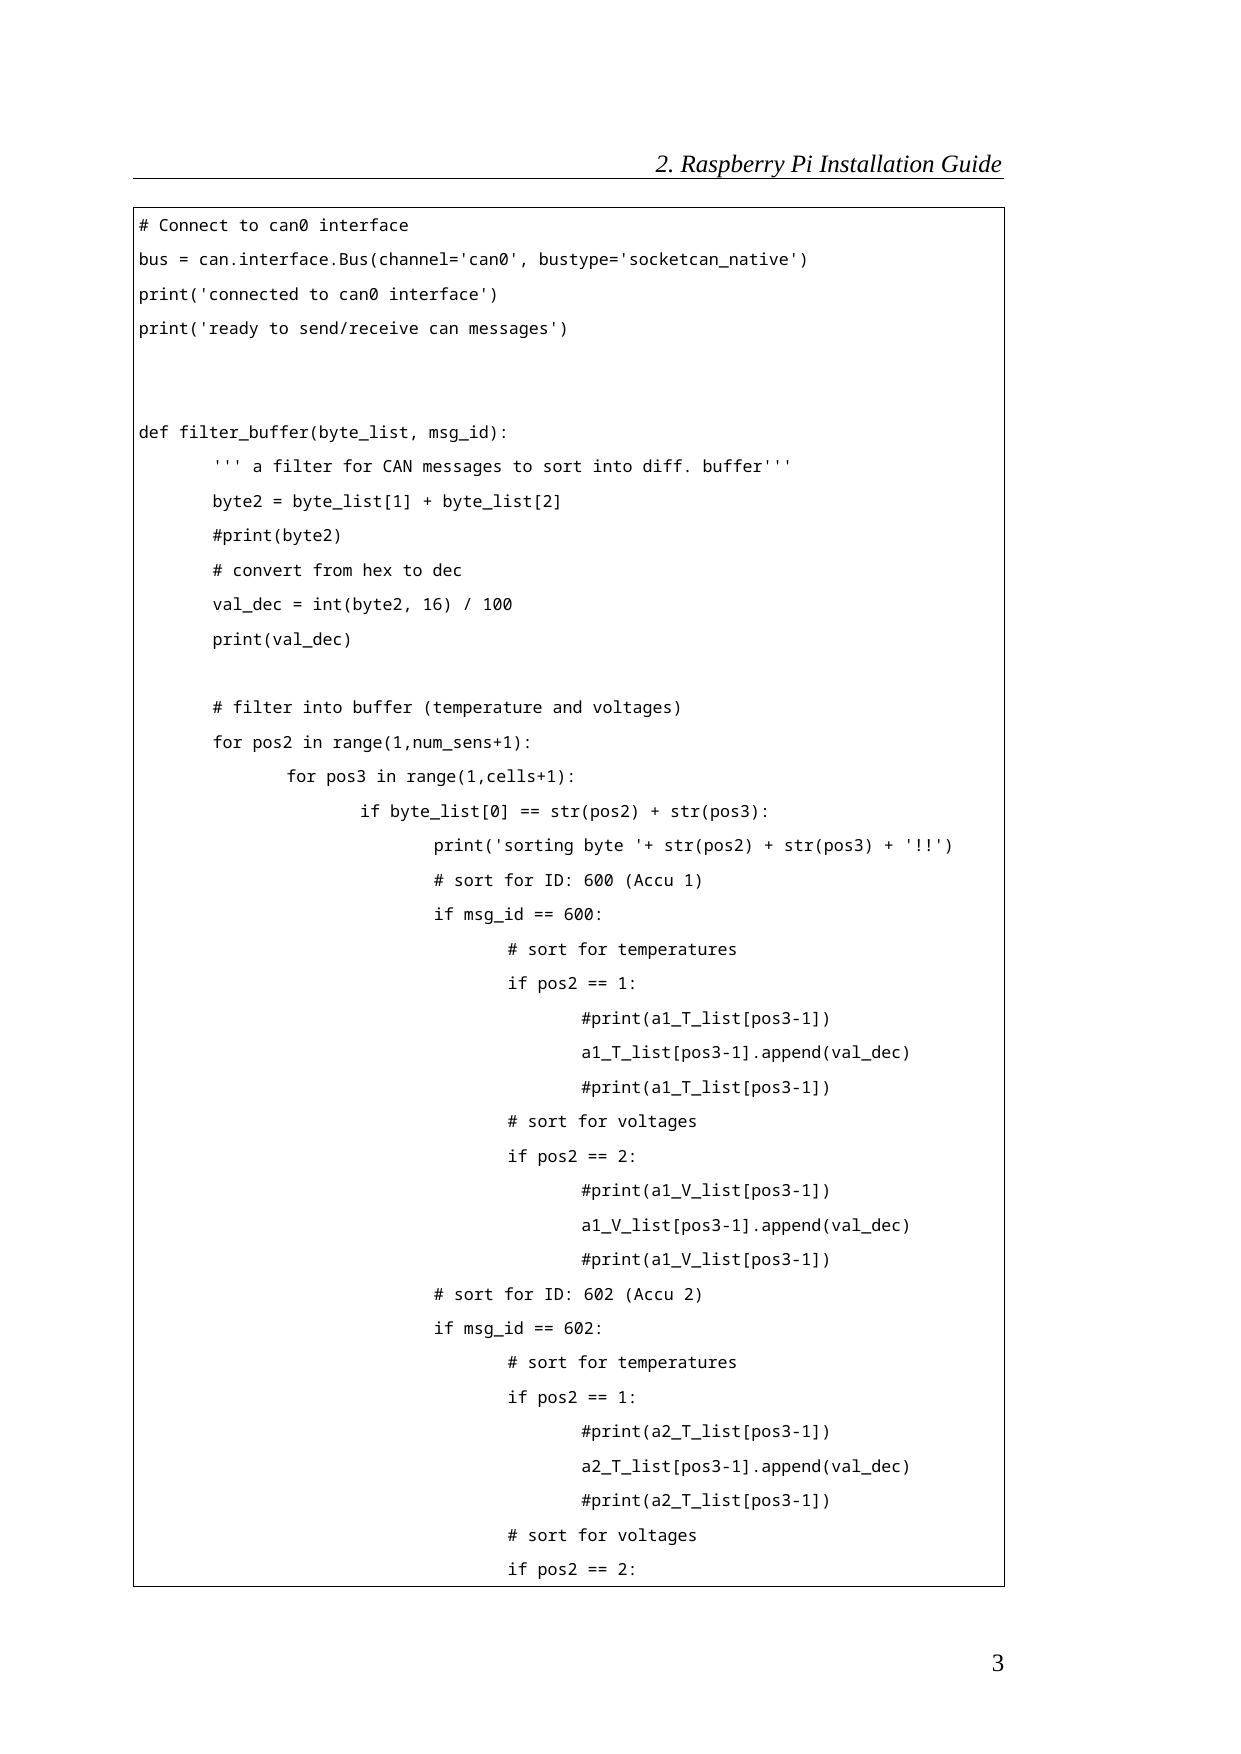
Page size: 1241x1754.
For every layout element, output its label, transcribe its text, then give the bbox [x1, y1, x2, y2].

table_header # Connect to can0 interface bus = can.interface.Bus(channel='can0', bustype='socketcan_native') print('connected to can0 interface') print('ready to send/receive can messages') def filter_buffer(byte_list, msg_id): ''' a filter for CAN messages to sort into diff. buffer''' byte2 = byte_list[1] + byte_list[2] #print(byte2) # convert from hex to dec val_dec = int(byte2, 16) / 100 print(val_dec) # filter into buffer (temperature and voltages) for pos2 in range(1,num_sens+1): for pos3 in range(1,cells+1): if byte_list[0] == str(pos2) + str(pos3): print('sorting byte '+ str(pos2) + str(pos3) + '!!') # sort for ID: 600 (Accu 1) if msg_id == 600: # sort for temperatures if pos2 == 1: #print(a1_T_list[pos3-1]) a1_T_list[pos3-1].append(val_dec) #print(a1_T_list[pos3-1]) # sort for voltages if pos2 == 2: #print(a1_V_list[pos3-1]) a1_V_list[pos3-1].append(val_dec) #print(a1_V_list[pos3-1]) # sort for ID: 602 (Accu 2) if msg_id == 602: # sort for temperatures if pos2 == 1: #print(a2_T_list[pos3-1]) a2_T_list[pos3-1].append(val_dec) #print(a2_T_list[pos3-1]) # sort for voltages if pos2 == 2: [134, 208, 1004, 1586]
